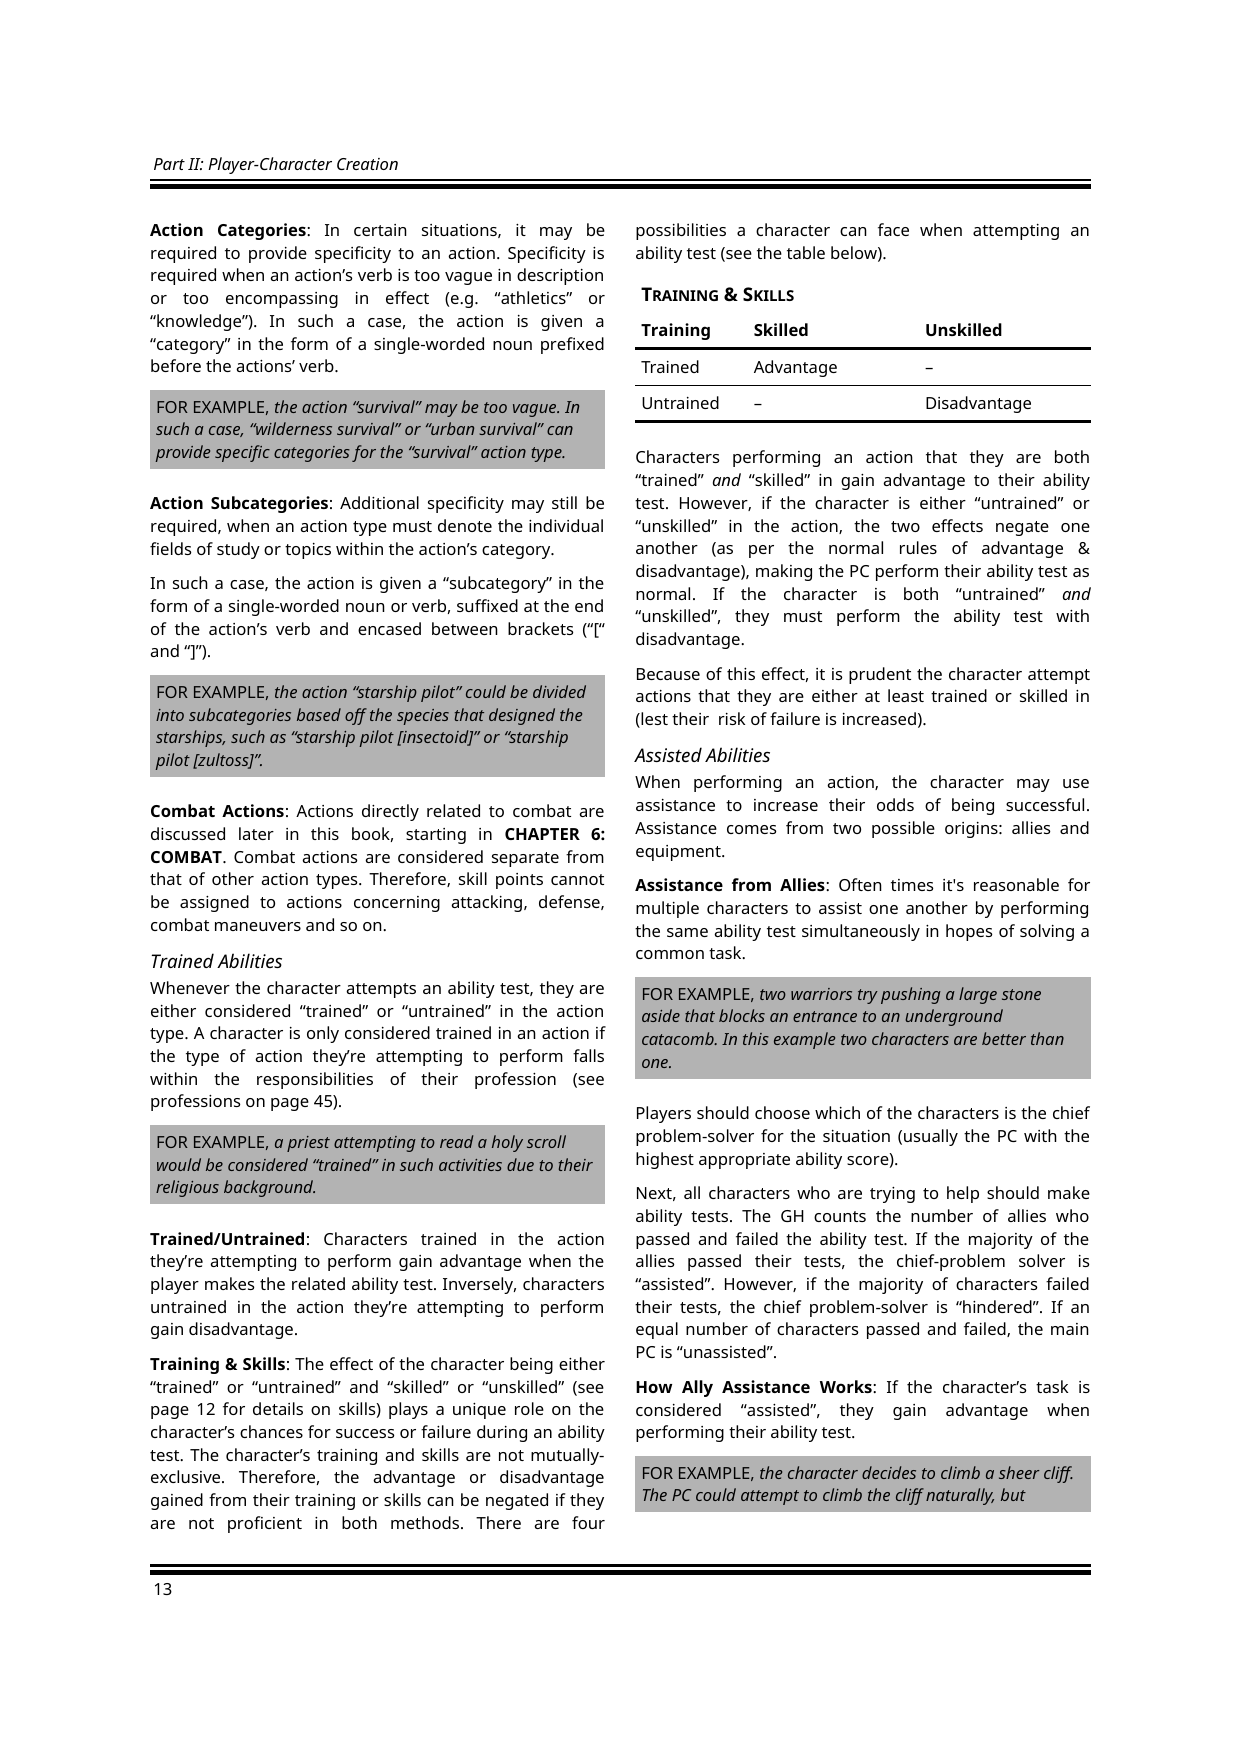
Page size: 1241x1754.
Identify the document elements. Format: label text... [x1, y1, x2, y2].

text Combat Actions: Actions directly related to combat are discussed later in this book, starting in CHAPTER 6: COMBAT. Combat actions are considered separate from that of other action types. Therefore, skill points cannot be assigned to actions concerning attacking, defense, combat maneuvers and so on. [150, 800, 605, 936]
text Action Subcategories: Additional specificity may still be required, when an action type must denote the individual fields of study or topics within the action’s category. [150, 492, 605, 560]
text Assistance from Allies: Often times it's reasonable for multiple characters to assist one another by performing the same ability test simultaneously in hopes of solving a common task. [635, 874, 1091, 965]
text Characters performing an action that they are both “trained” and “skilled” in gain advantage to their ability test. However, if the character is either “untrained” or “unskilled” in the action, the two effects negate one another (as per the normal rules of advantage & disadvantage), making the PC perform their ability test as normal. If the character is both “untrained” and “unskilled”, they must perform the ability test with disadvantage. [635, 423, 1091, 650]
text Training & Skills: The effect of the character being either “trained” or “untrained” and “skilled” or “unskilled” (see page 10 for details on skills) plays a unique role on the character’s chances for success or failure during an ability test. The character’s training and skills are not mutually-exclusive. Therefore, the advantage or disadvantage gained from their training or skills can be negated if they are not proficient in both methods. There are four possibilities a character can face when attempting an ability test (see the table below). [150, 1353, 605, 1534]
table_cell Untrained [635, 386, 748, 420]
table_header FOR EXAMPLE, two warriors try pushing a large stone aside that blocks an entrance to an underground catacomb. In this example two characters are better than one. [635, 977, 1091, 1079]
text Trained/Untrained: Characters trained in the action they’re attempting to perform gain advantage when the player makes the related ability test. Inversely, characters untrained in the action they’re attempting to perform gain disadvantage. [150, 1204, 605, 1341]
table_header FOR EXAMPLE, the action “survival” may be too vague. In such a case, “wilderness survival” or “urban survival” can provide specific categories for the “survival” action type. [150, 390, 605, 469]
text Training & Skills: The effect of the character being either “trained” or “untrained” and “skilled” or “unskilled” (see page 10 for details on skills) plays a unique role on the character’s chances for success or failure during an ability test. The character’s training and skills are not mutually-exclusive. Therefore, the advantage or disadvantage gained from their training or skills can be negated if they are not proficient in both methods. There are four possibilities a character can face when attempting an ability test (see the table below). [635, 219, 1091, 264]
table_cell Training [635, 313, 748, 347]
text When performing an action, the character may use assistance to increase their odds of being successful. Assistance comes from two possible origins: allies and equipment. [635, 771, 1091, 862]
table_header FOR EXAMPLE, the character decides to climb a sheer cliff. The PC could attempt to climb the cliff naturally, but [635, 1456, 1091, 1512]
text Next, all characters who are trying to help should make ability tests. The GH counts the number of allies who passed and failed the ability test. If the majority of the allies passed their tests, the chief-problem solver is “assisted”. However, if the majority of characters failed their tests, the chief problem-solver is “hindered”. If an equal number of characters passed and failed, the main PC is “unassisted”. [635, 1182, 1091, 1363]
text In such a case, the action is given a “subcategory” in the form of a single-worded noun or verb, suffixed at the end of the action’s verb and encased between brackets (“[“ and “]”). [150, 572, 605, 663]
table_cell – [919, 350, 1091, 384]
table_cell Disadvantage [919, 386, 1091, 420]
text How Ally Assistance Works: If the character’s task is considered “assisted”, they gain advantage when performing their ability test. [635, 1375, 1091, 1443]
table_cell Unskilled [919, 313, 1091, 347]
text Players should choose which of the characters is the chief problem-solver for the situation (usually the PC with the highest appropriate ability score). [635, 1079, 1091, 1170]
table_header FOR EXAMPLE, the action “starship pilot” could be divided into subcategories based off the species that designed the starships, such as “starship pilot [insectoid]” or “starship pilot [zultoss]”. [150, 675, 605, 777]
table_header FOR EXAMPLE, a priest attempting to read a holy scroll would be considered “trained” in such activities due to their religious background. [150, 1125, 605, 1204]
text Assisted Abilities [635, 742, 1091, 768]
table_cell – [748, 386, 919, 420]
text Because of this effect, it is prudent the character attempt actions that they are either at least trained or skilled in (lest their risk of failure is increased). [635, 662, 1091, 731]
table_header Training & Skills [635, 276, 1091, 313]
text Action Categories: In certain situations, it may be required to provide specificity to an action. Specificity is required when an action’s verb is too vague in description or too encompassing in effect (e.g. “athletics” or “knowledge”). In such a case, the action is given a “category” in the form of a single-worded noun prefixed before the actions’ verb. [150, 219, 605, 378]
table_cell Advantage [748, 350, 919, 384]
text Whenever the character attempts an ability test, they are either considered “trained” or “untrained” in the action type. A character is only considered trained in an action if the type of action they’re attempting to perform falls within the responsibilities of their profession (see professions on page 32). [150, 977, 605, 1113]
table_cell Skilled [748, 313, 919, 347]
table_cell Trained [635, 350, 748, 384]
text Trained Abilities [150, 948, 605, 973]
